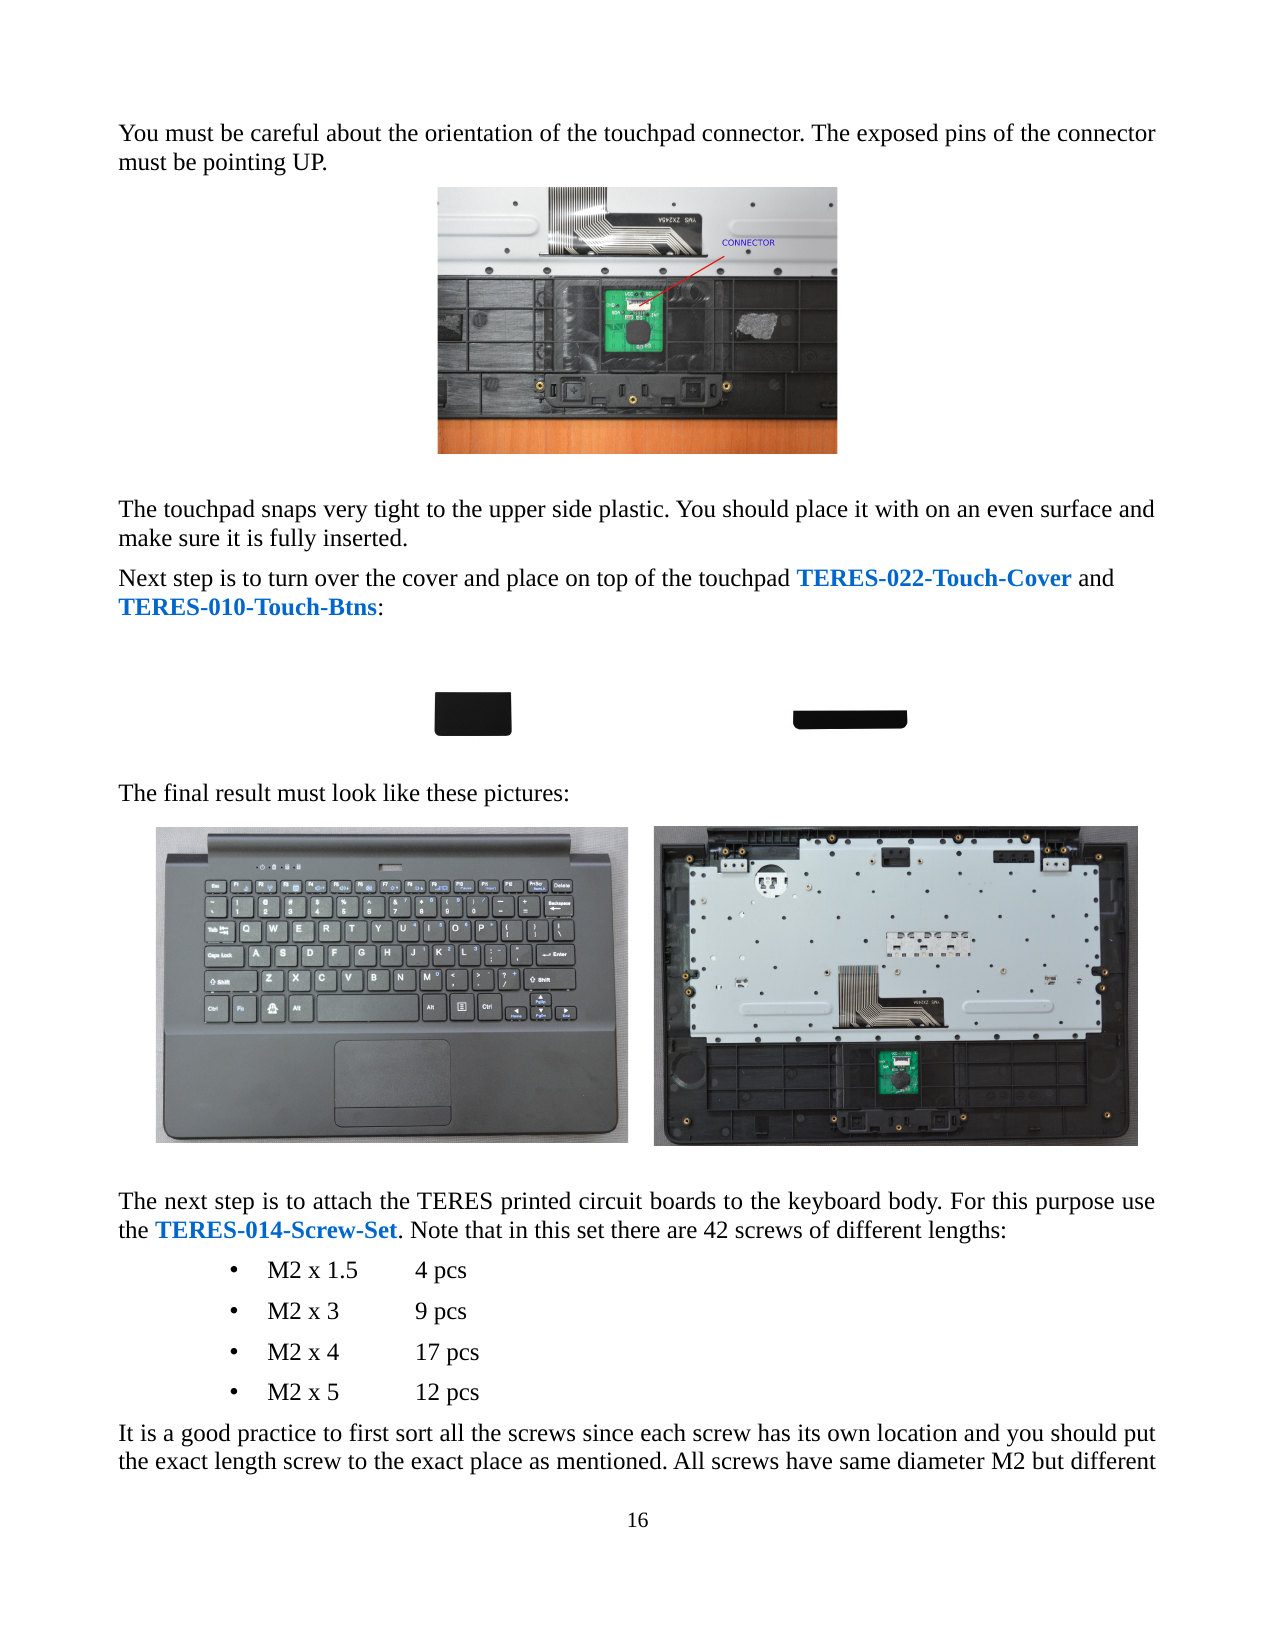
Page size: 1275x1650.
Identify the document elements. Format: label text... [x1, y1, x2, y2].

picture [155, 827, 629, 1143]
text The next step is to attach the TERES printed circuit boards to the keyboard body. For this purpose use the TERES-014-Screw-Set. Note that in this set there are 42 screws of different lengths: [118, 1186, 1157, 1244]
text It is a good practice to first sort all the screws since each screw has its own location and you should put the exact length screw to the exact place as mentioned. All screws have same diameter M2 but different [118, 1418, 1157, 1475]
picture [653, 826, 1138, 1146]
list M2 x 4 17 pcs [229, 1337, 1157, 1365]
list M2 x 1.5 4 pcs [229, 1256, 1157, 1284]
text You must be careful about the orientation of the touchpad connector. The exposed pins of the connector must be pointing UP. [118, 118, 1157, 176]
text The final result must look like these pictures: [118, 633, 1157, 807]
text Next step is to turn over the cover and place on top of the touchpad TERES-022-Touch-Cover and TERES-010-Touch-Btns: [118, 563, 1157, 621]
picture [722, 656, 978, 771]
text The touchpad snaps very tight to the upper side plastic. You should place it with on an even surface and make sure it is fully inserted. [118, 494, 1157, 552]
picture [343, 650, 603, 779]
picture [437, 187, 838, 454]
list M2 x 3 9 pcs [229, 1296, 1157, 1325]
list M2 x 5 12 pcs [229, 1377, 1157, 1406]
